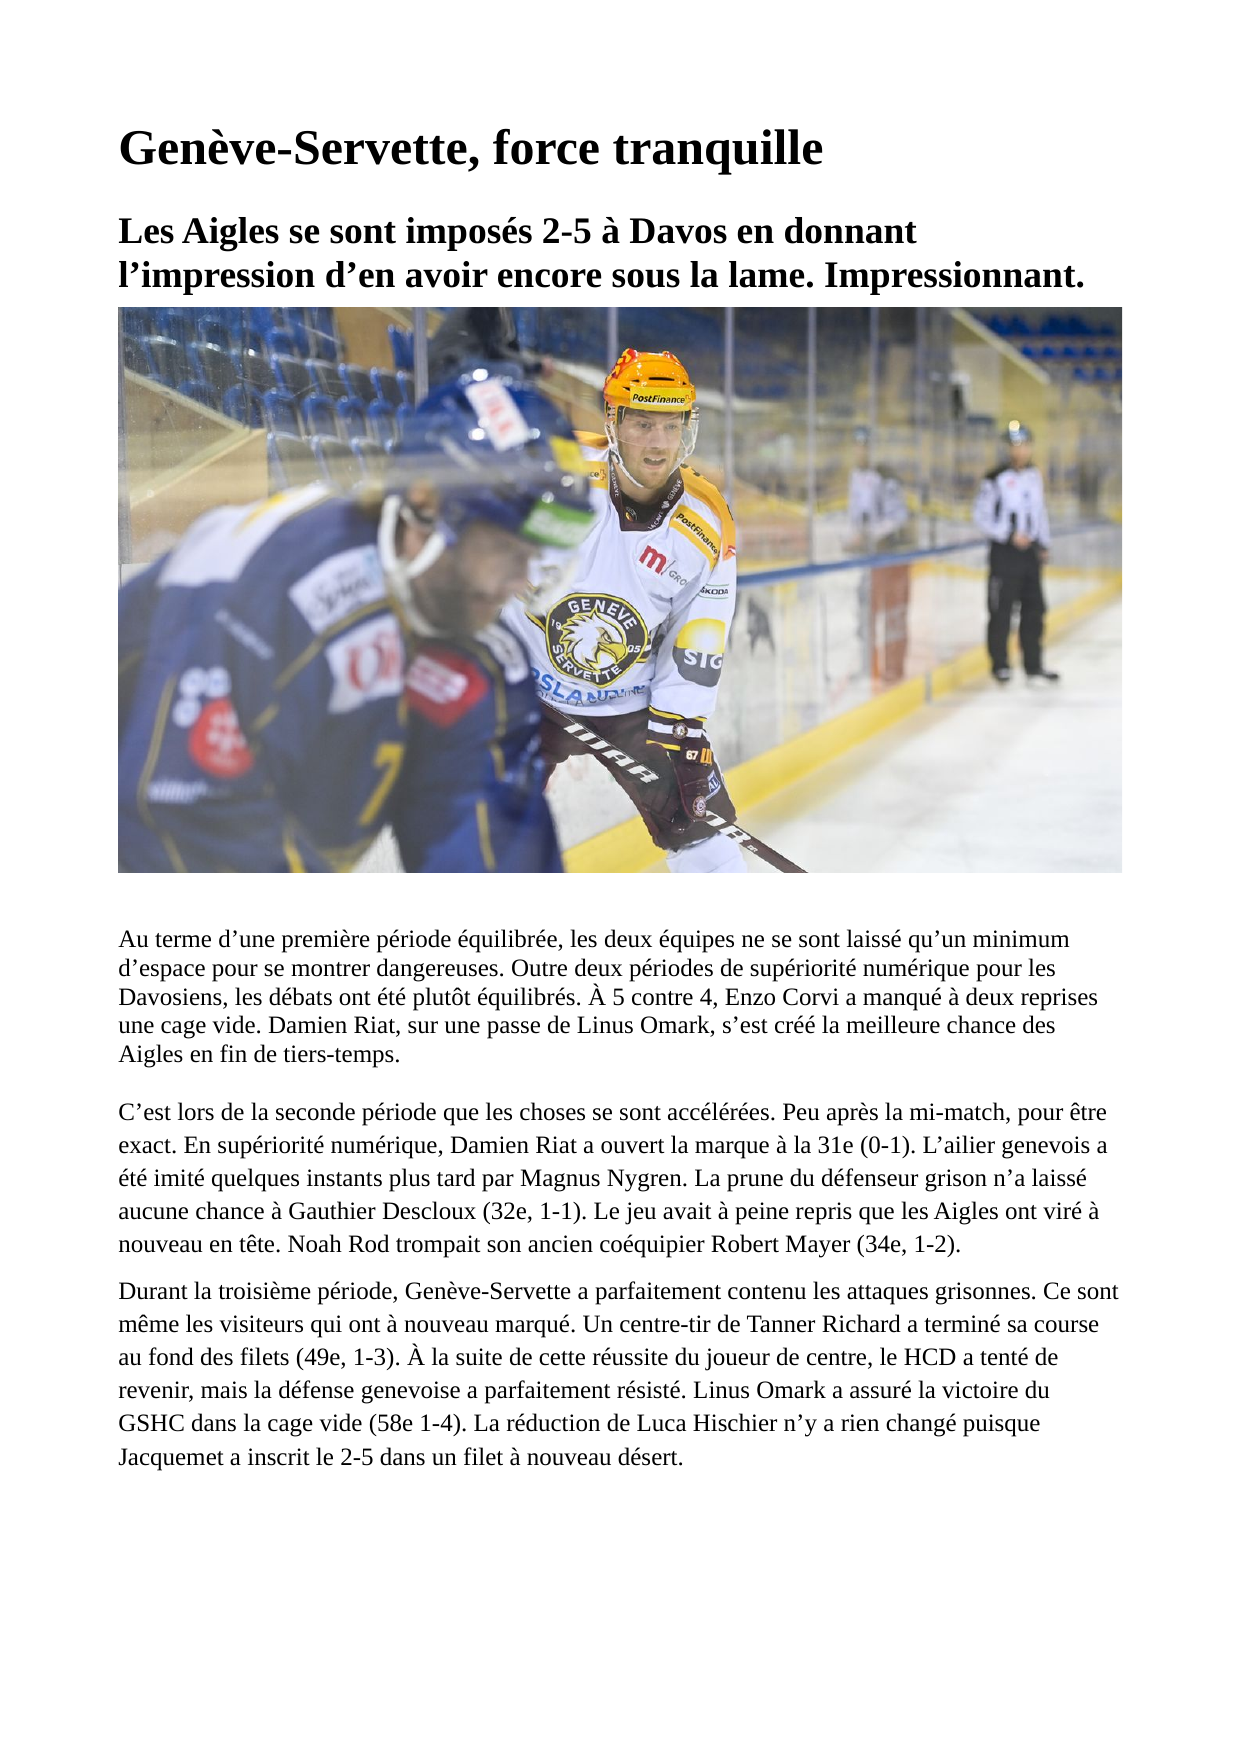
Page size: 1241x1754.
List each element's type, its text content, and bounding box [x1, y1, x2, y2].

text C’est lors de la seconde période que les choses se sont accélérées. Peu après la mi-match, pour être exact. En supériorité numérique, Damien Riat a ouvert la marque à la 31e (0-1). L’ailier genevois a été imité quelques instants plus tard par Magnus Nygren. La prune du défenseur grison n’a laissé aucune chance à Gauthier Descloux (32e, 1-1). Le jeu avait à peine repris que les Aigles ont viré à nouveau en tête. Noah Rod trompait son ancien coéquipier Robert Mayer (34e, 1-2). [118, 1097, 1122, 1258]
text Durant la troisième période, Genève-Servette a parfaitement contenu les attaques grisonnes. Ce sont même les visiteurs qui ont à nouveau marqué. Un centre-tir de Tanner Richard a terminé sa course au fond des filets (49e, 1-3). À la suite de cette réussite du joueur de centre, le HCD a tenté de revenir, mais la défense genevoise a parfaitement résisté. Linus Omark a assuré la victoire du GSHC dans la cage vide (58e 1-4). La réduction de Luca Hischier n’y a rien changé puisque Jacquemet a inscrit le 2-5 dans un filet à nouveau désert. [118, 1276, 1122, 1470]
text Au terme d’une première période équilibrée, les deux équipes ne se sont laissé qu’un minimum d’espace pour se montrer dangereuses. Outre deux périodes de supériorité numérique pour les Davosiens, les débats ont été plutôt équilibrés. À 5 contre 4, Enzo Corvi a manqué à deux reprises une cage vide. Damien Riat, sur une passe de Linus Omark, s’est créé la meilleure chance des Aigles en fin de tiers-temps. [118, 924, 1122, 1068]
subtitle Les Aigles se sont imposés 2-5 à Davos en donnant l’impression d’en avoir encore sous la lame. Impressionnant. [118, 209, 1122, 295]
subtitle Genève-Servette, force tranquille [118, 118, 1122, 176]
picture [118, 307, 1123, 873]
